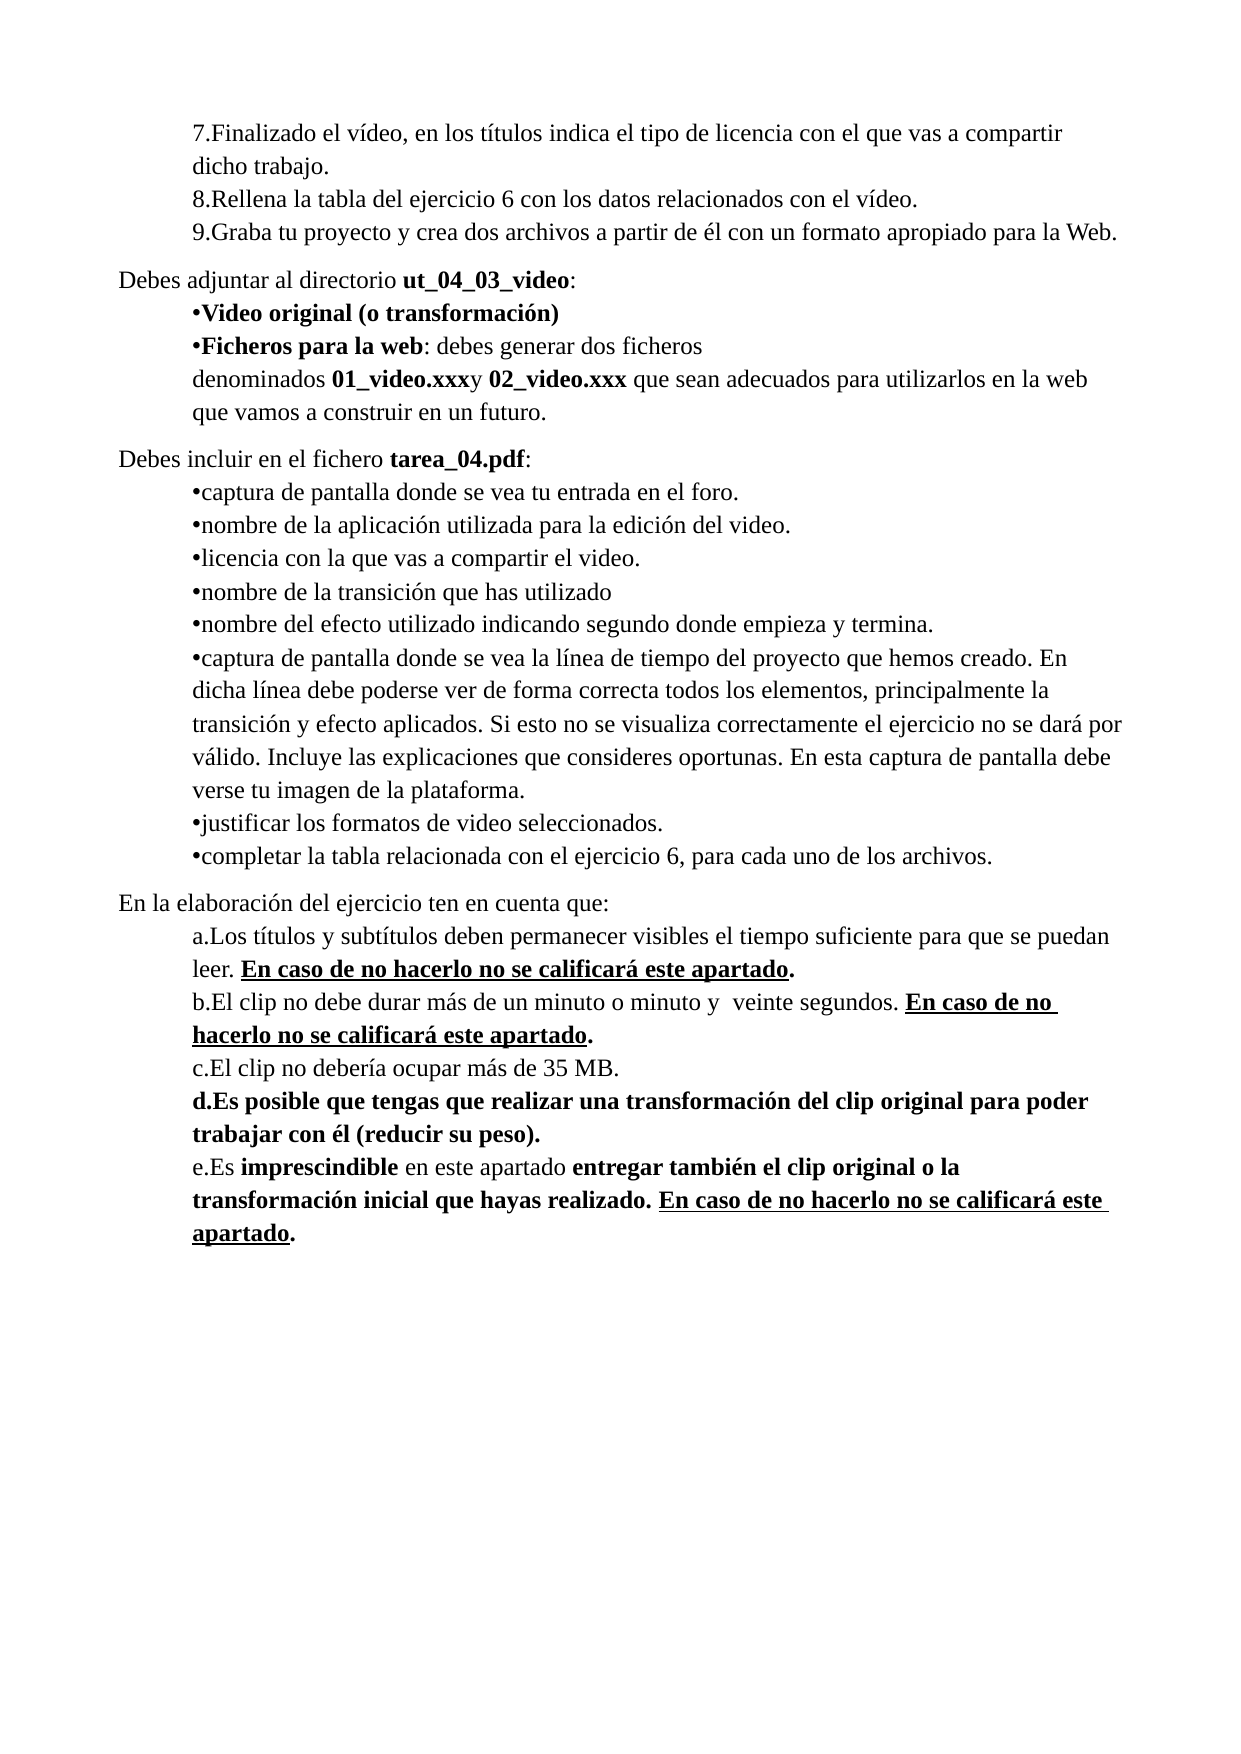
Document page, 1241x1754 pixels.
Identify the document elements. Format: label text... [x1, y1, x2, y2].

list El clip no debe durar más de un minuto o minuto y veinte segundos. En caso de no hacerlo no se calificará este apartado. [118, 987, 1122, 1049]
list nombre de la transición que has utilizado [118, 577, 1122, 605]
list El clip no debería ocupar más de 35 MB. [118, 1053, 1122, 1082]
list nombre de la aplicación utilizada para la edición del video. [118, 511, 1122, 539]
list licencia con la que vas a compartir el video. [118, 543, 1122, 572]
list justificar los formatos de video seleccionados. [118, 808, 1122, 836]
list Es imprescindible en este apartado entregar también el clip original o la transformación inicial que hayas realizado. En caso de no hacerlo no se calificará este apartado. [118, 1152, 1122, 1247]
list Video original (o transformación) [118, 298, 1122, 327]
list captura de pantalla donde se vea tu entrada en el foro. [118, 477, 1122, 506]
list Rellena la tabla del ejercicio 6 con los datos relacionados con el vídeo. [118, 184, 1122, 213]
list Graba tu proyecto y crea dos archivos a partir de él con un formato apropiado para la Web. [118, 217, 1122, 246]
list Es posible que tengas que realizar una transformación del clip original para poder trabajar con él (reducir su peso). [118, 1086, 1122, 1148]
list Finalizado el vídeo, en los títulos indica el tipo de licencia con el que vas a compartir dicho trabajo. [118, 118, 1122, 180]
list captura de pantalla donde se vea la línea de tiempo del proyecto que hemos creado. En dicha línea debe poderse ver de forma correcta todos los elementos, principalmente la transición y efecto aplicados. Si esto no se visualiza correctamente el ejercicio no se dará por válido. Incluye las explicaciones que consideres oportunas. En esta captura de pantalla debe verse tu imagen de la plataforma. [118, 643, 1122, 803]
text Debes adjuntar al directorio ut_04_03_video: [118, 265, 1122, 293]
list Los títulos y subtítulos deben permanecer visibles el tiempo suficiente para que se puedan leer. En caso de no hacerlo no se calificará este apartado. [118, 921, 1122, 983]
list completar la tabla relacionada con el ejercicio 6, para cada uno de los archivos. [118, 841, 1122, 869]
list Ficheros para la web: debes generar dos ficheros denominados 01_video.xxxy 02_video.xxx que sean adecuados para utilizarlos en la web que vamos a construir en un futuro. [118, 331, 1122, 426]
text En la elaboración del ejercicio ten en cuenta que: [118, 888, 1122, 917]
list nombre del efecto utilizado indicando segundo donde empieza y termina. [118, 609, 1122, 638]
text Debes incluir en el fichero tarea_04.pdf: [118, 444, 1122, 473]
